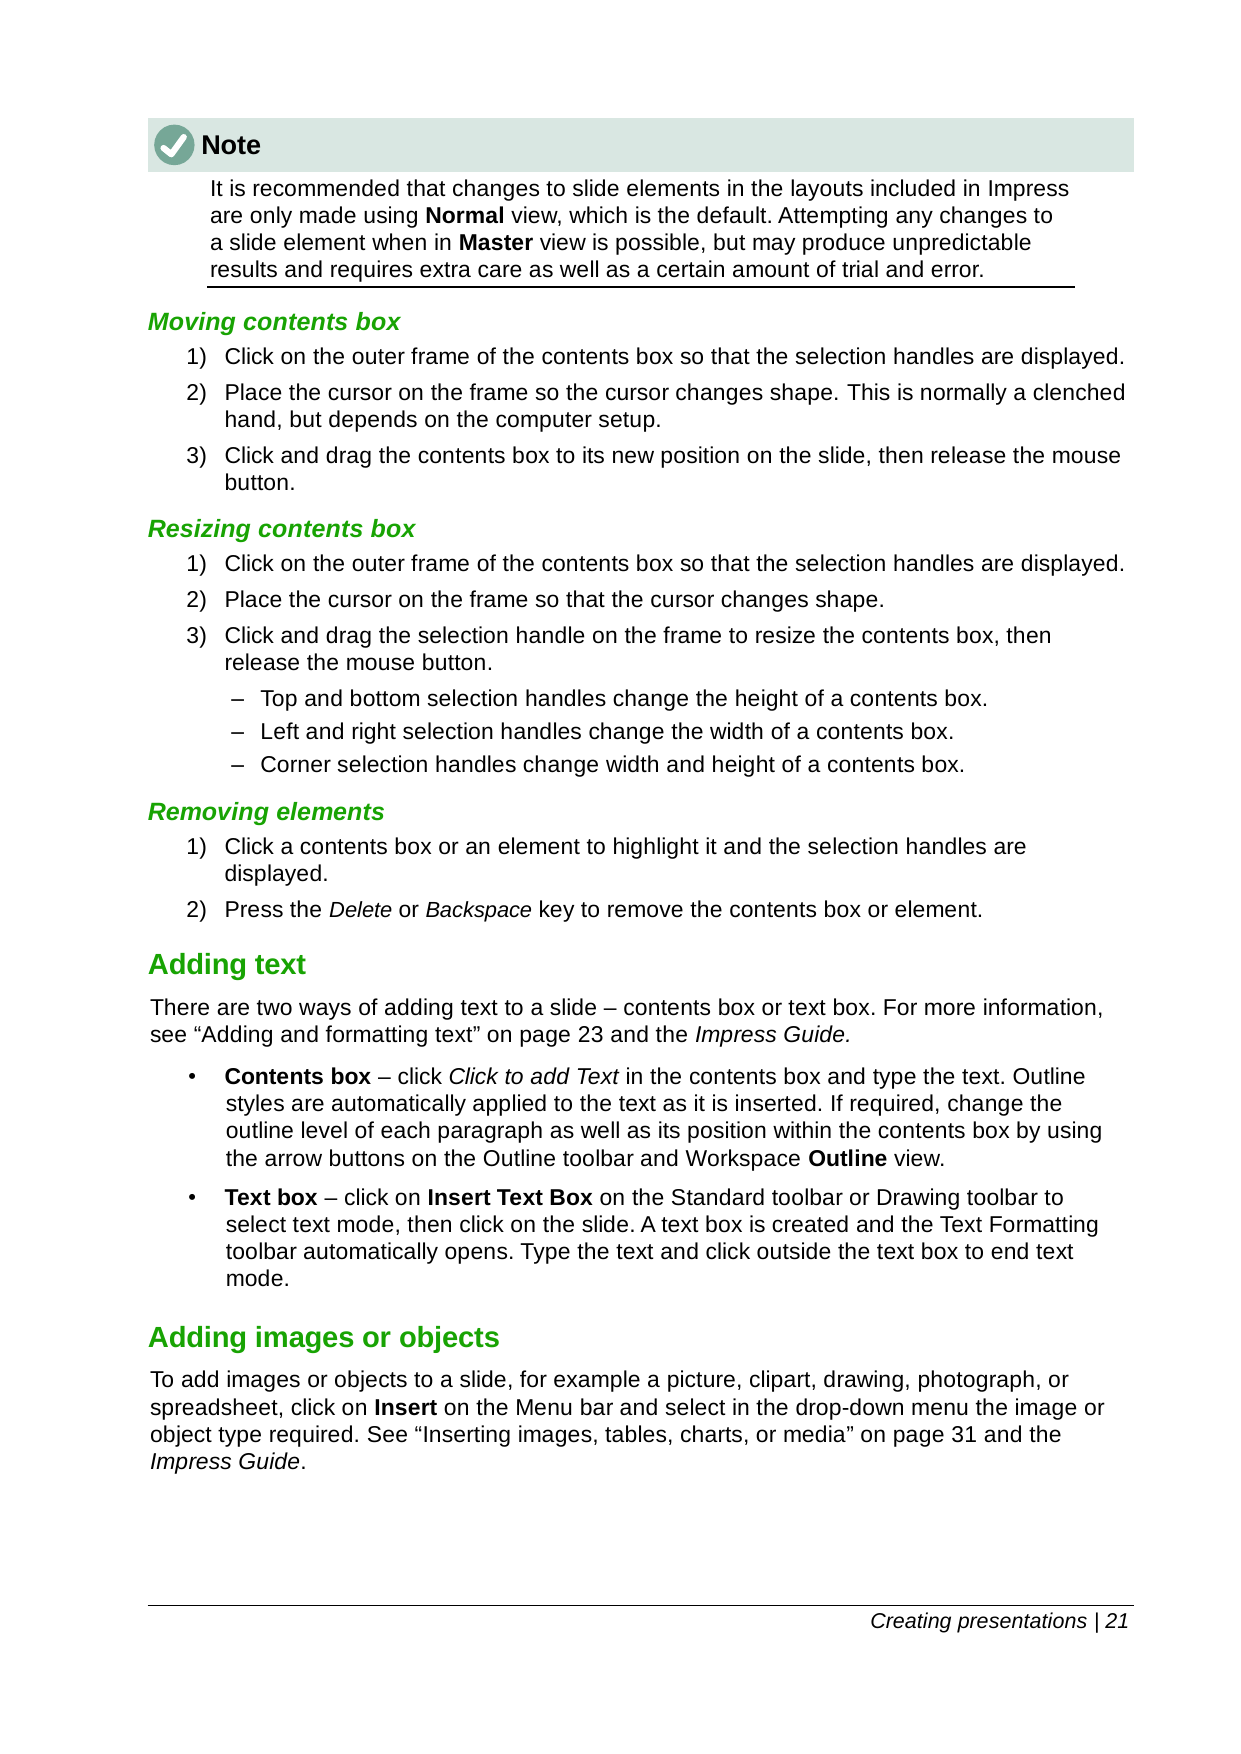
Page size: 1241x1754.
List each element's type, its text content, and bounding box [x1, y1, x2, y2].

list Corner selection handles change width and height of a contents box. [231, 751, 1134, 778]
text It is recommended that changes to slide elements in the layouts included in Impress are only made using Normal view, which is the default. Attempting any changes to a slide element when in Master view is possible, but may produce unpredictable results and requires extra care as well as a certain amount of trial and error. [207, 172, 1075, 286]
list Place the cursor on the frame so that the cursor changes shape. [207, 585, 1134, 612]
list Left and right selection handles change the width of a contents box. [231, 717, 1134, 744]
list Text box – click on Insert Text Box on the Standard toolbar or Drawing toolbar to select text mode, then click on the slide. A text box is created and the Text Formatting toolbar automatically opens. Type the text and click outside the text box to end text mode. [185, 1181, 1134, 1295]
list Click and drag the selection handle on the frame to resize the contents box, then release the mouse button. [207, 621, 1134, 675]
list Contents box – click Click to add Text in the contents box and type the text. Outline styles are automatically applied to the text as it is inserted. If required, change the outline level of each paragraph as well as its position within the contents box by using the arrow buttons on the Outline toolbar and Workspace Outline view. [185, 1060, 1134, 1171]
list Top and bottom selection handles change the height of a contents box. [231, 684, 1134, 711]
subtitle Adding images or objects [148, 1320, 1134, 1353]
list Click on the outer frame of the contents box so that the selection handles are displayed. [207, 342, 1134, 369]
text To add images or objects to a slide, for example a picture, clipart, drawing, photograph, or spreadsheet, click on Insert on the Menu bar and select in the drop-down menu the image or object type required. See “Inserting images, tables, charts, or media” on page 30 and the Impress Guide. [150, 1366, 1134, 1474]
subtitle Removing elements [148, 797, 1134, 826]
list Press the Delete or Backspace key to remove the contents box or element. [207, 895, 1134, 922]
subtitle Adding text [148, 947, 1134, 981]
subtitle Note [148, 118, 1134, 172]
text There are two ways of adding text to a slide – contents box or text box. For more information, see “Adding and formatting text” on page 22 and the Impress Guide. [150, 993, 1134, 1047]
list Click on the outer frame of the contents box so that the selection handles are displayed. [207, 549, 1134, 576]
subtitle Resizing contents box [148, 514, 1134, 543]
list Place the cursor on the frame so the cursor changes shape. This is normally a clenched hand, but depends on the computer setup. [207, 378, 1134, 432]
list Click a contents box or an element to highlight it and the selection handles are displayed. [207, 832, 1134, 886]
subtitle Moving contents box [148, 307, 1134, 336]
list Click and drag the contents box to its new position on the slide, then release the mouse button. [207, 441, 1134, 495]
